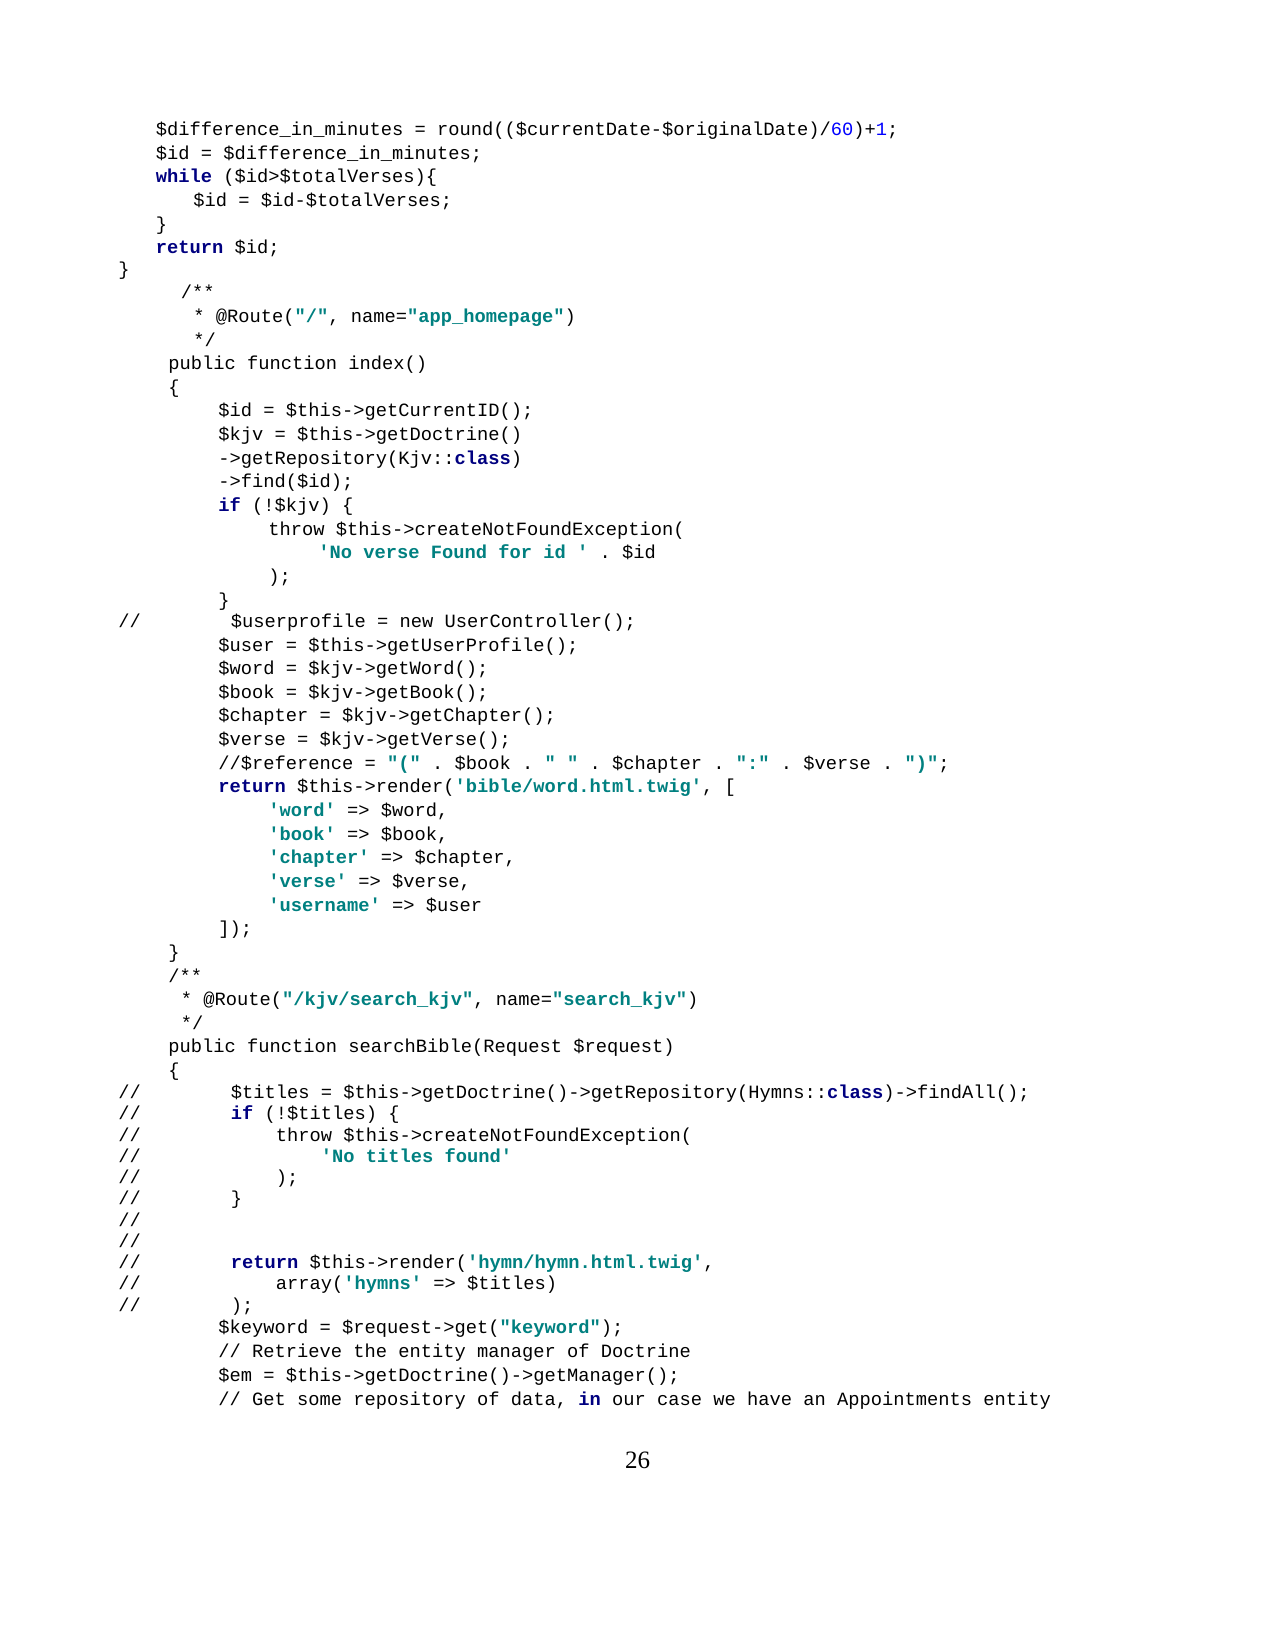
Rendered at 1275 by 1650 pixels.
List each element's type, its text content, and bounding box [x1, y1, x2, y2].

text * @Route("/kjv/search_kjv", name="search_kjv") [118, 988, 1157, 1012]
text 'book' => $book, [118, 823, 1157, 846]
text return $this->render('bible/word.html.twig', [ [118, 775, 1157, 799]
text 'word' => $word, [118, 799, 1157, 823]
text // ); [118, 1295, 1157, 1317]
text public function searchBible(Request $request) [118, 1036, 1157, 1059]
text $user = $this->getUserProfile(); [118, 633, 1157, 657]
text // throw $this->createNotFoundException( [118, 1125, 1157, 1147]
text // Get some repository of data, in our case we have an Appointments entity [118, 1387, 1157, 1411]
text // if (!$titles) { [118, 1104, 1157, 1125]
text $chapter = $kjv->getChapter(); [118, 704, 1157, 728]
text // [118, 1232, 1157, 1253]
text $id = $id-$totalVerses; [118, 189, 1157, 213]
text return $id; [118, 236, 1157, 260]
text } [118, 213, 1157, 236]
text throw $this->createNotFoundException( [118, 518, 1157, 541]
text if (!$kjv) { [118, 494, 1157, 518]
text // $userprofile = new UserController(); [118, 612, 1157, 633]
text $verse = $kjv->getVerse(); [118, 728, 1157, 752]
text //$reference = "(" . $book . " " . $chapter . ":" . $verse . ")"; [118, 752, 1157, 775]
text { [118, 1059, 1157, 1083]
text } [118, 941, 1157, 964]
text // ); [118, 1168, 1157, 1189]
text $book = $kjv->getBook(); [118, 681, 1157, 704]
text $em = $this->getDoctrine()->getManager(); [118, 1364, 1157, 1387]
text ); [118, 565, 1157, 589]
text // array('hymns' => $titles) [118, 1274, 1157, 1295]
text } [118, 260, 1157, 281]
text ->find($id); [118, 470, 1157, 494]
text ]); [118, 917, 1157, 941]
text /** [118, 964, 1157, 988]
text */ [118, 328, 1157, 352]
text $id = $difference_in_minutes; [118, 142, 1157, 165]
text // } [118, 1189, 1157, 1210]
text 'username' => $user [118, 894, 1157, 917]
text ->getRepository(Kjv::class) [118, 447, 1157, 470]
text $difference_in_minutes = round(($currentDate-$originalDate)/60)+1; [118, 118, 1157, 142]
text // 'No titles found' [118, 1147, 1157, 1168]
text } [118, 589, 1157, 612]
text * @Route("/", name="app_homepage") [118, 305, 1157, 328]
text 'chapter' => $chapter, [118, 846, 1157, 870]
text // [118, 1210, 1157, 1232]
text // return $this->render('hymn/hymn.html.twig', [118, 1253, 1157, 1274]
text { [118, 376, 1157, 399]
text */ [118, 1012, 1157, 1036]
text while ($id>$totalVerses){ [118, 165, 1157, 189]
text 'verse' => $verse, [118, 870, 1157, 894]
text /** [118, 281, 1157, 305]
text $word = $kjv->getWord(); [118, 657, 1157, 681]
text 'No verse Found for id ' . $id [118, 541, 1157, 565]
text public function index() [118, 352, 1157, 376]
text $keyword = $request->get("keyword"); [118, 1317, 1157, 1340]
text // $titles = $this->getDoctrine()->getRepository(Hymns::class)->findAll(); [118, 1083, 1157, 1104]
text // Retrieve the entity manager of Doctrine [118, 1340, 1157, 1364]
text $kjv = $this->getDoctrine() [118, 423, 1157, 447]
text $id = $this->getCurrentID(); [118, 399, 1157, 423]
